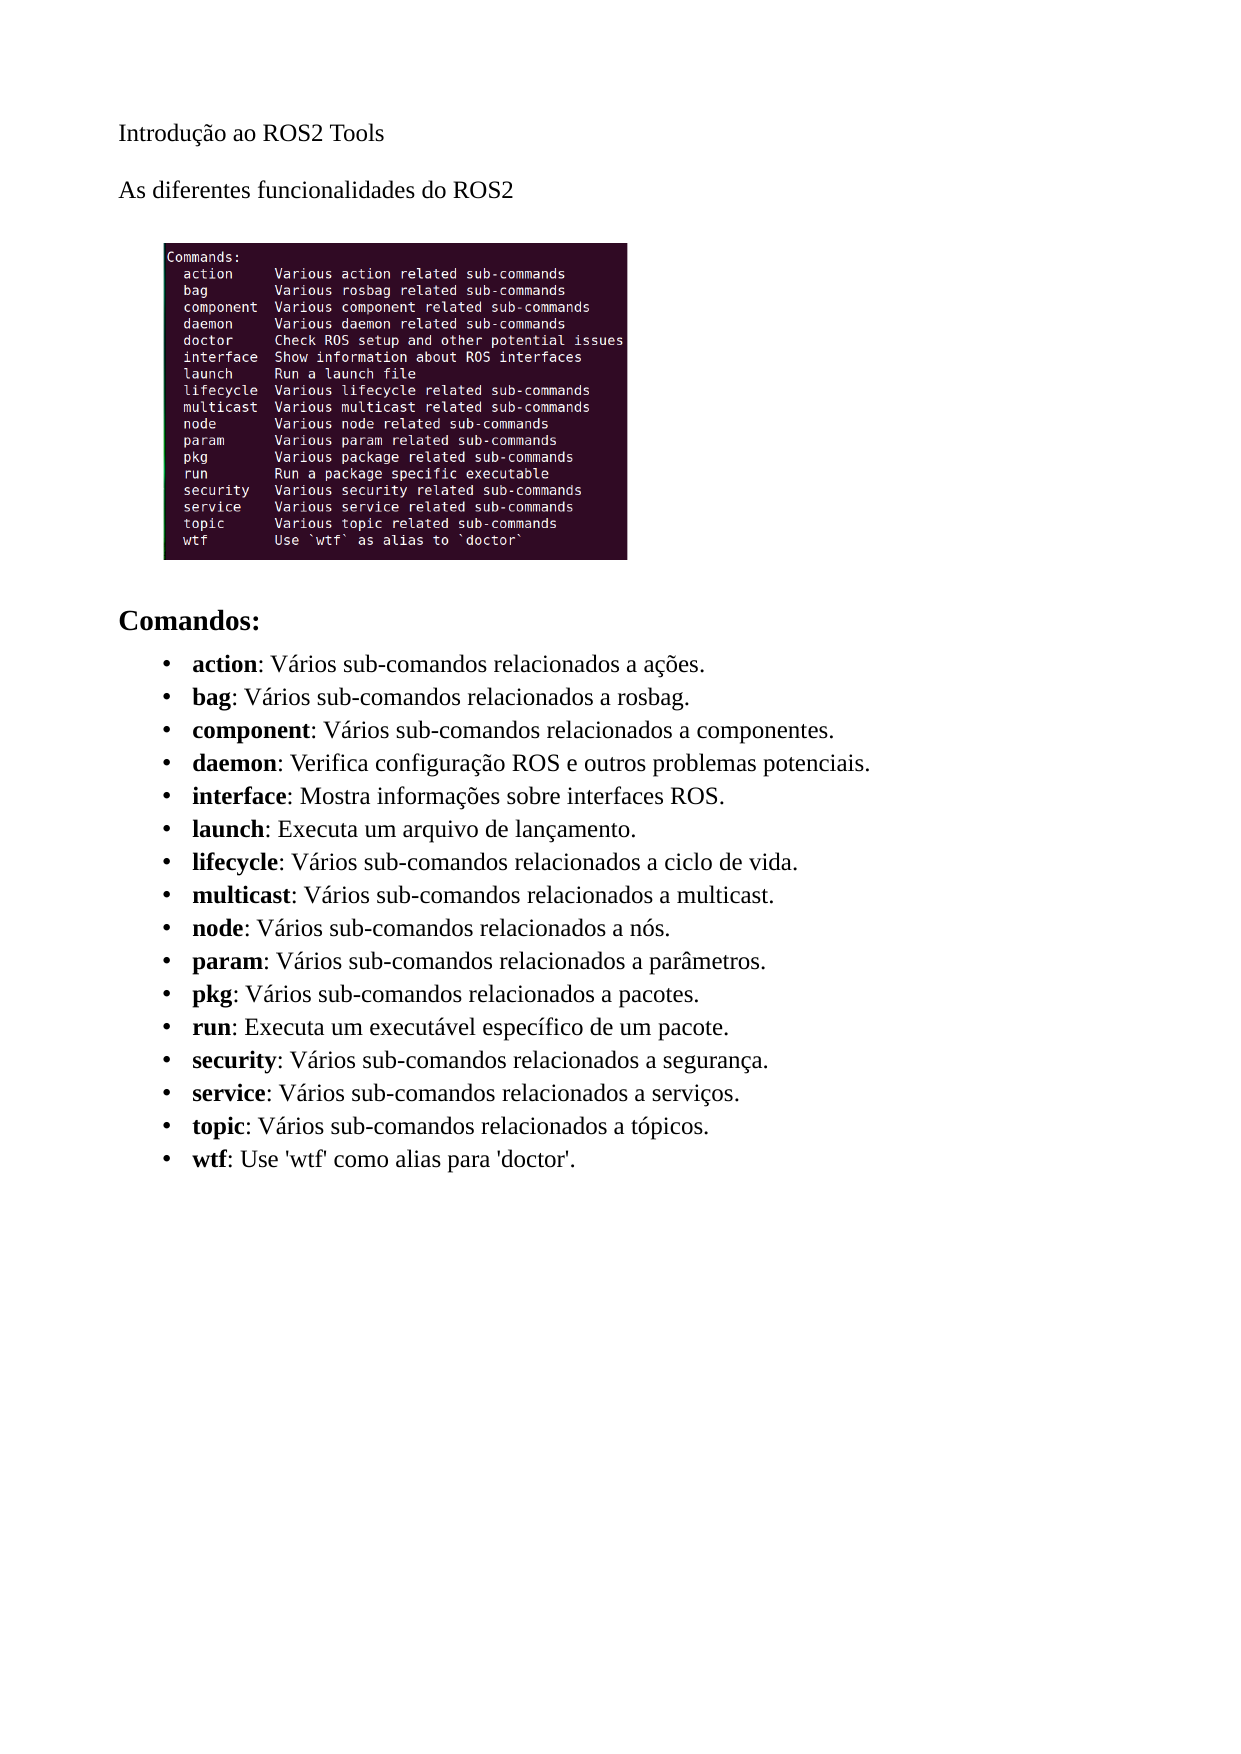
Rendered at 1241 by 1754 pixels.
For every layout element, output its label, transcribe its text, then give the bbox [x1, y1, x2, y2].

picture [163, 243, 628, 560]
subtitle Comandos: [118, 603, 1122, 637]
text As diferentes funcionalidades do ROS2 [118, 176, 1122, 204]
list component: Vários sub-comandos relacionados a componentes. [162, 715, 1122, 744]
list bag: Vários sub-comandos relacionados a rosbag. [162, 682, 1122, 711]
list daemon: Verifica configuração ROS e outros problemas potenciais. [162, 748, 1122, 777]
list action: Vários sub-comandos relacionados a ações. [162, 649, 1122, 678]
list launch: Executa um arquivo de lançamento. [162, 814, 1122, 843]
list topic: Vários sub-comandos relacionados a tópicos. [162, 1111, 1122, 1140]
text Introdução ao ROS2 Tools [118, 118, 1122, 147]
list multicast: Vários sub-comandos relacionados a multicast. [162, 880, 1122, 909]
list security: Vários sub-comandos relacionados a segurança. [162, 1045, 1122, 1074]
list param: Vários sub-comandos relacionados a parâmetros. [162, 946, 1122, 975]
list pkg: Vários sub-comandos relacionados a pacotes. [162, 979, 1122, 1008]
list wtf: Use 'wtf' como alias para 'doctor'. [162, 1144, 1122, 1173]
list service: Vários sub-comandos relacionados a serviços. [162, 1078, 1122, 1107]
list run: Executa um executável específico de um pacote. [162, 1012, 1122, 1041]
list interface: Mostra informações sobre interfaces ROS. [162, 781, 1122, 810]
list lifecycle: Vários sub-comandos relacionados a ciclo de vida. [162, 847, 1122, 876]
list node: Vários sub-comandos relacionados a nós. [162, 913, 1122, 942]
